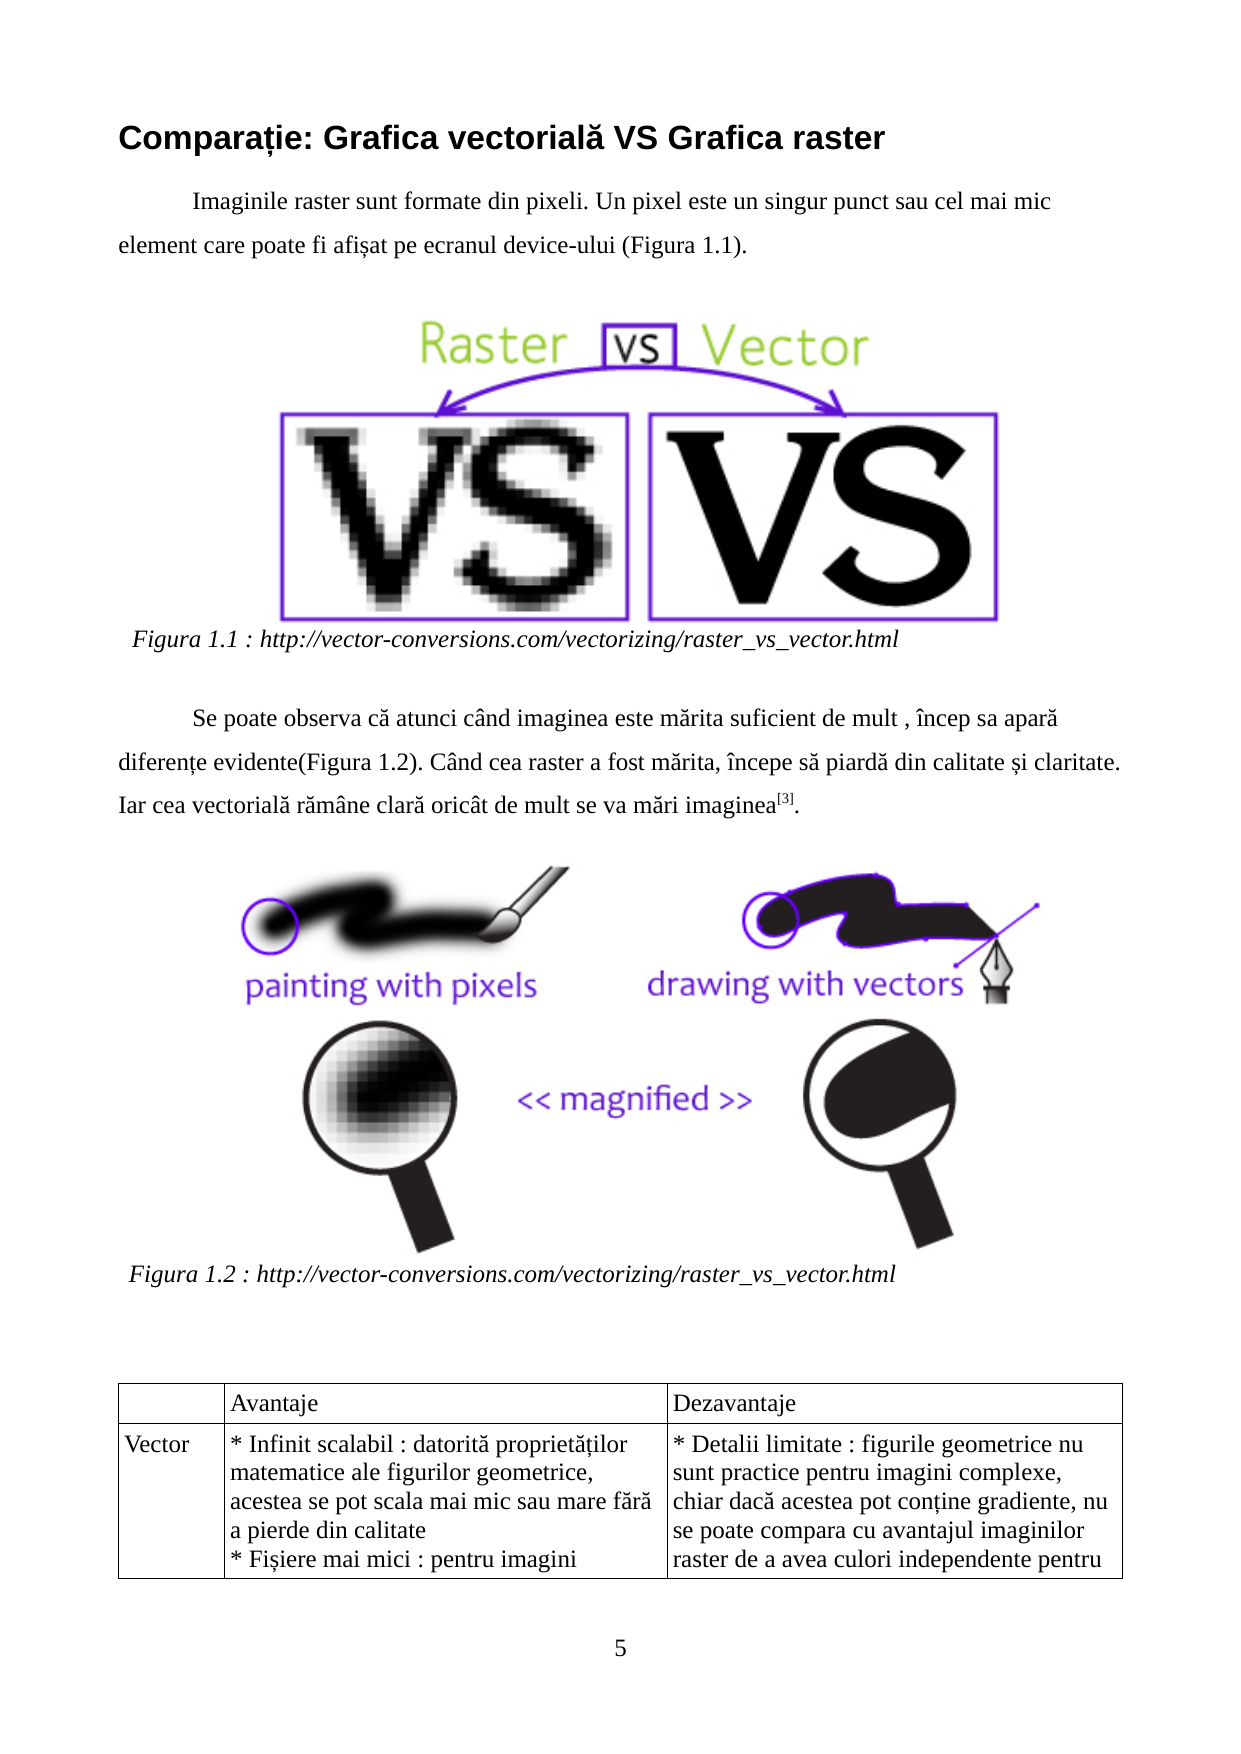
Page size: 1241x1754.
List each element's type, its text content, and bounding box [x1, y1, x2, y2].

table_header Avantaje [225, 1384, 667, 1423]
table_header [119, 1384, 224, 1423]
list [129, 846, 1146, 859]
table_cell * Detalii limitate : figurile geometrice nu sunt practice pentru imagini complexe, chiar dacă acestea pot conține gradiente, nu se poate compara cu avantajul imaginilor raster de a avea culori independente pentru [668, 1424, 1122, 1578]
picture [270, 299, 1009, 625]
text Figura 1.1 : http://vector-conversions.com/vectorizing/raster_vs_vector.html [132, 299, 1147, 653]
table_header Dezavantaje [668, 1384, 1122, 1423]
picture [232, 858, 1043, 1259]
table_cell Vector [119, 1424, 224, 1578]
list Imaginile raster sunt formate din pixeli. Un pixel este un singur punct sau cel mai mic element care poate fi afișat pe ecranul device-ului (Figura 1.1). [118, 182, 1122, 258]
table_cell * Infinit scalabil : datorită proprietăților matematice ale figurilor geometrice, acestea se pot scala mai mic sau mare fără a pierde din calitate * Fișiere mai mici : pentru imagini [225, 1424, 667, 1578]
list [132, 287, 1147, 299]
subtitle Comparație: Grafica vectorială VS Grafica raster [118, 118, 1122, 157]
list Se poate observa că atunci când imaginea este mărita suficient de mult , încep sa apară diferențe evidente(Figura 1.2). Când cea raster a fost mărita, începe să piardă din calitate și claritate. Iar cea vectorială rămâne clară oricât de mult se va mări imaginea[3]. [118, 323, 1147, 819]
text Figura 1.2 : http://vector-conversions.com/vectorizing/raster_vs_vector.html [129, 859, 1146, 1287]
